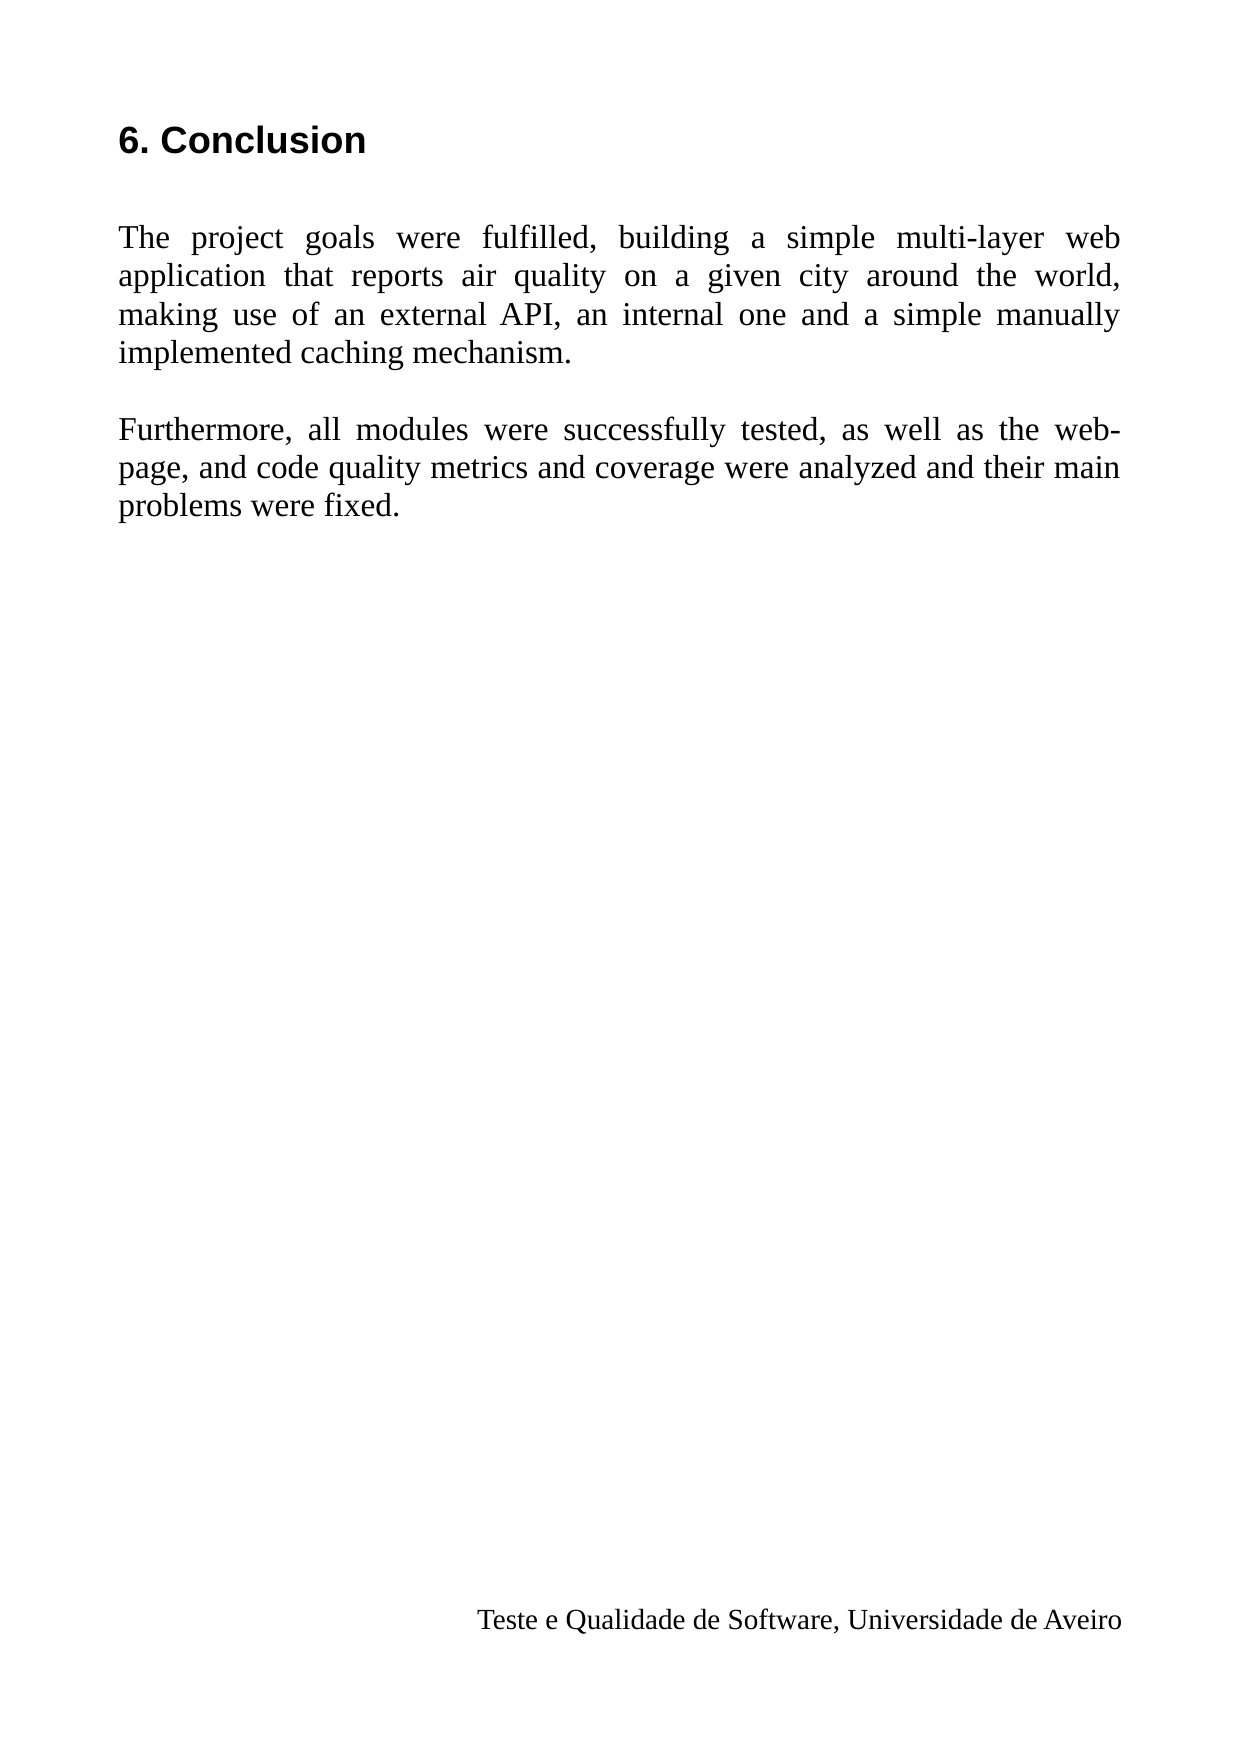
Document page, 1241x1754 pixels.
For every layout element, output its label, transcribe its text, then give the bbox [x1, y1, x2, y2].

text The project goals were fulfilled, building a simple multi-layer web application that reports air quality on a given city around the world, making use of an external API, an internal one and a simple manually implemented caching mechanism. [118, 217, 1122, 371]
subtitle 6. Conclusion [118, 118, 1122, 162]
text Furthermore, all modules were successfully tested, as well as the web-page, and code quality metrics and coverage were analyzed and their main problems were fixed. [118, 409, 1122, 524]
